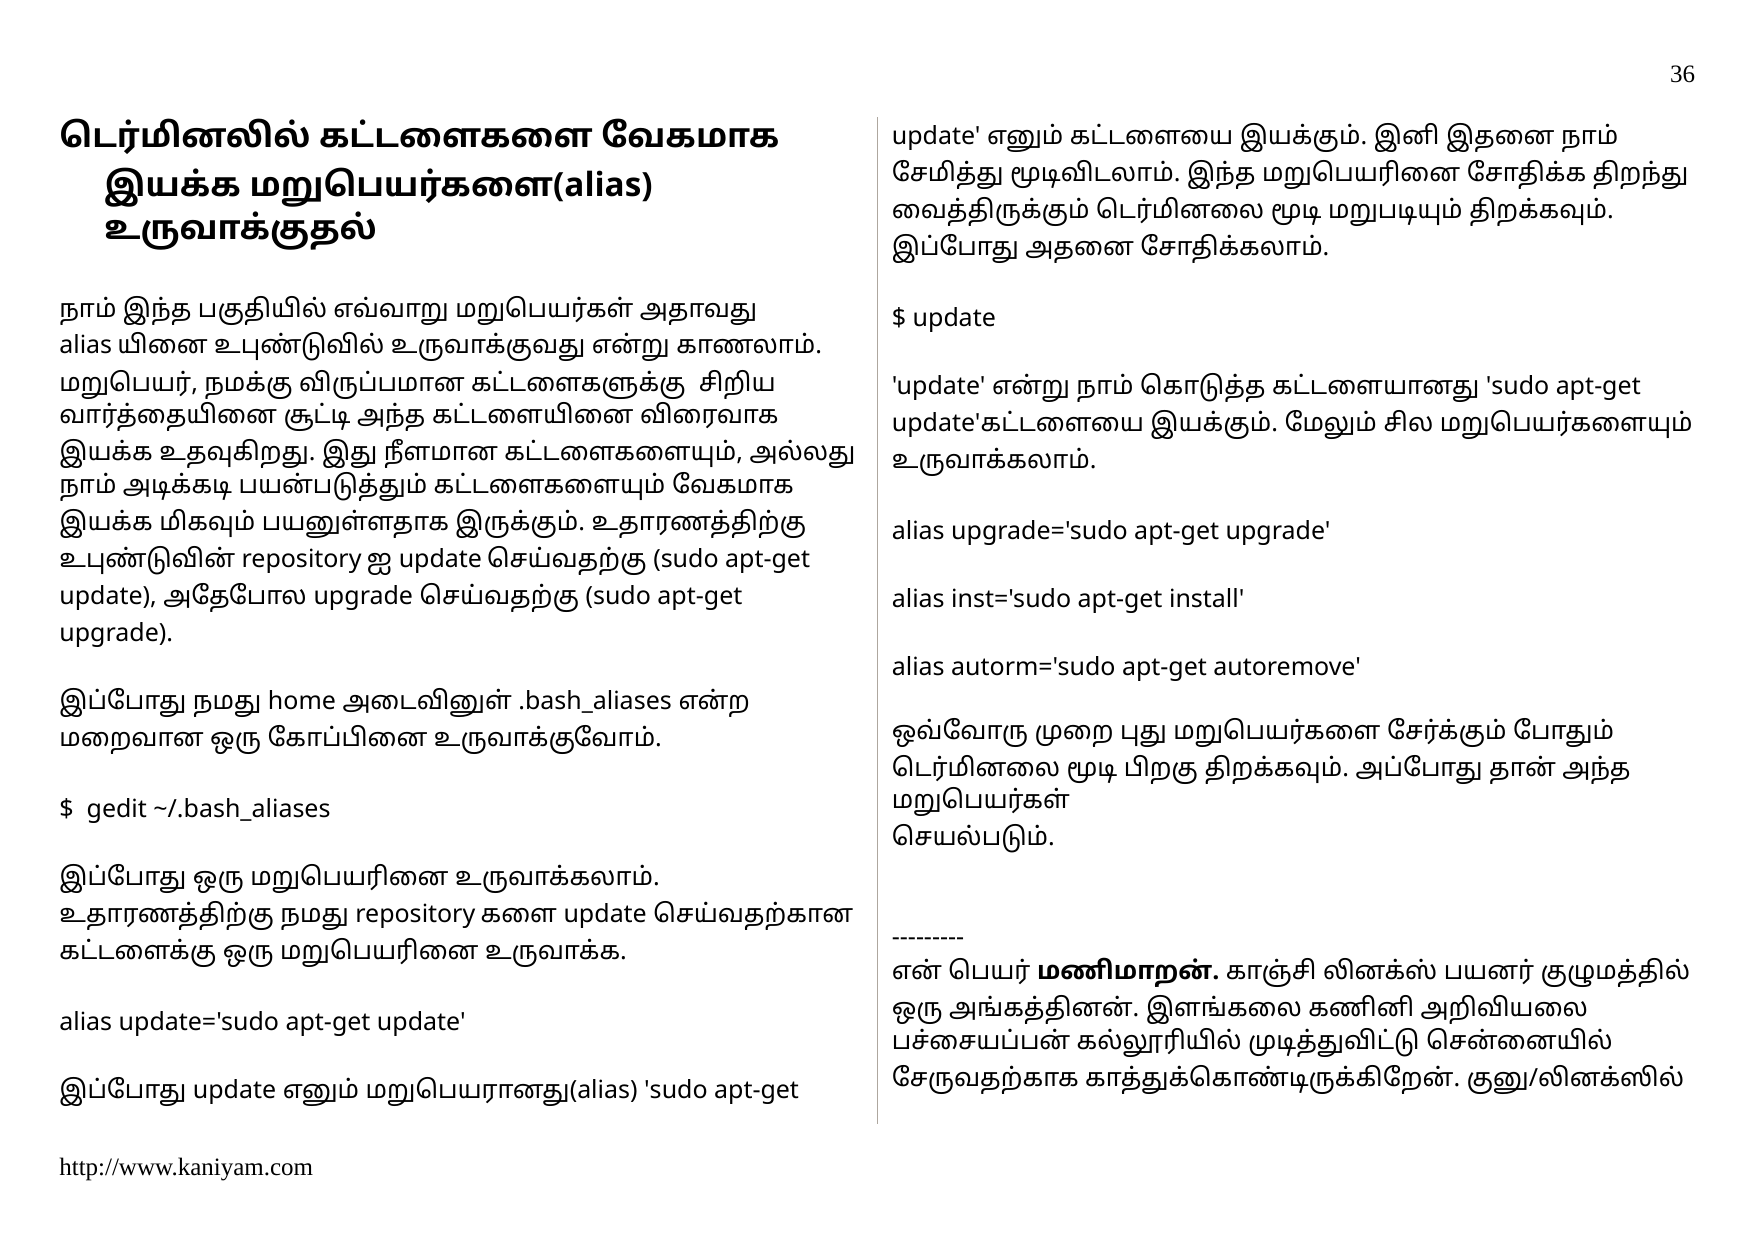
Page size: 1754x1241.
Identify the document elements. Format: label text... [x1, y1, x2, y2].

text --------- என் பெயர் மணிமாறன். காஞ்சி லினக்ஸ் பயனர் குழுமத்தில் ஒரு அங்கத்தினன். இளங்கலை கணினி அறிவியலை பச்சையப்பன் கல்லூரியில் முடித்துவிட்டு சென்னையில் சேருவதற்காக காத்துக்கொண்டிருக்கிறேன். குனு/லினக்ஸில் [892, 919, 1695, 1096]
subtitle டெர்மினலில் கட்டளைகளை வேகமாக இயக்க மறுபெயர்களை(alias) உருவாக்குதல் [59, 117, 862, 253]
text update' எனும் கட்டளையை இயக்கும். இனி இதனை நாம் சேமித்து மூடிவிடலாம். இந்த மறுபெயரினை சோதிக்க திறந்து வைத்திருக்கும் டெர்மினலை மூடி மறுபடியும் திறக்கவும். இப்போது அதனை சோதிக்கலாம். $ update 'update' என்று நாம் கொடுத்த கட்டளையானது 'sudo apt-get update'கட்டளையை இயக்கும். மேலும் சில மறுபெயர்களையும் உருவாக்கலாம். alias upgrade='sudo apt-get upgrade' alias inst='sudo apt-get install' alias autorm='sudo apt-get autoremove' ஒவ்வோரு முறை புது மறுபெயர்களை சேர்க்கும் போதும் டெர்மினலை மூடி பிறகு திறக்கவும். அப்போது தான் அந்த மறுபெயர்கள் செயல்படும். [892, 117, 1695, 885]
text நாம் இந்த பகுதியில் எவ்வாறு மறுபெயர்கள் அதாவது aliasயினை உபுண்டுவில் உருவாக்குவது என்று காணலாம். மறுபெயர், நமக்கு விருப்பமான கட்டளைகளுக்கு சிறிய வார்த்தையினை சூட்டி அந்த கட்டளையினை விரைவாக இயக்க உதவுகிறது. இது நீளமான கட்டளைகளையும், அல்லது நாம் அடிக்கடி பயன்படுத்தும் கட்டளைகளையும் வேகமாக இயக்க மிகவும் பயனுள்ளதாக இருக்கும். உதாரணத்திற்கு உபுண்டுவின் repositoryஐ updateசெய்வதற்கு (sudo apt-get update), அதேபோல upgrade செய்வதற்கு (sudo apt-get upgrade). இப்போது நமது home அடைவினுள் .bash_aliases என்ற மறைவான ஒரு கோப்பினை உருவாக்குவோம். $ gedit ~/.bash_aliases இப்போது ஒரு மறுபெயரினை உருவாக்கலாம். உதாரணத்திற்கு நமது repositoryகளை update செய்வதற்கான கட்டளைக்கு ஒரு மறுபெயரினை உருவாக்க. alias update='sudo apt-get update' இப்போது update எனும் மறுபெயரானது(alias) 'sudo apt-get [59, 266, 862, 1109]
